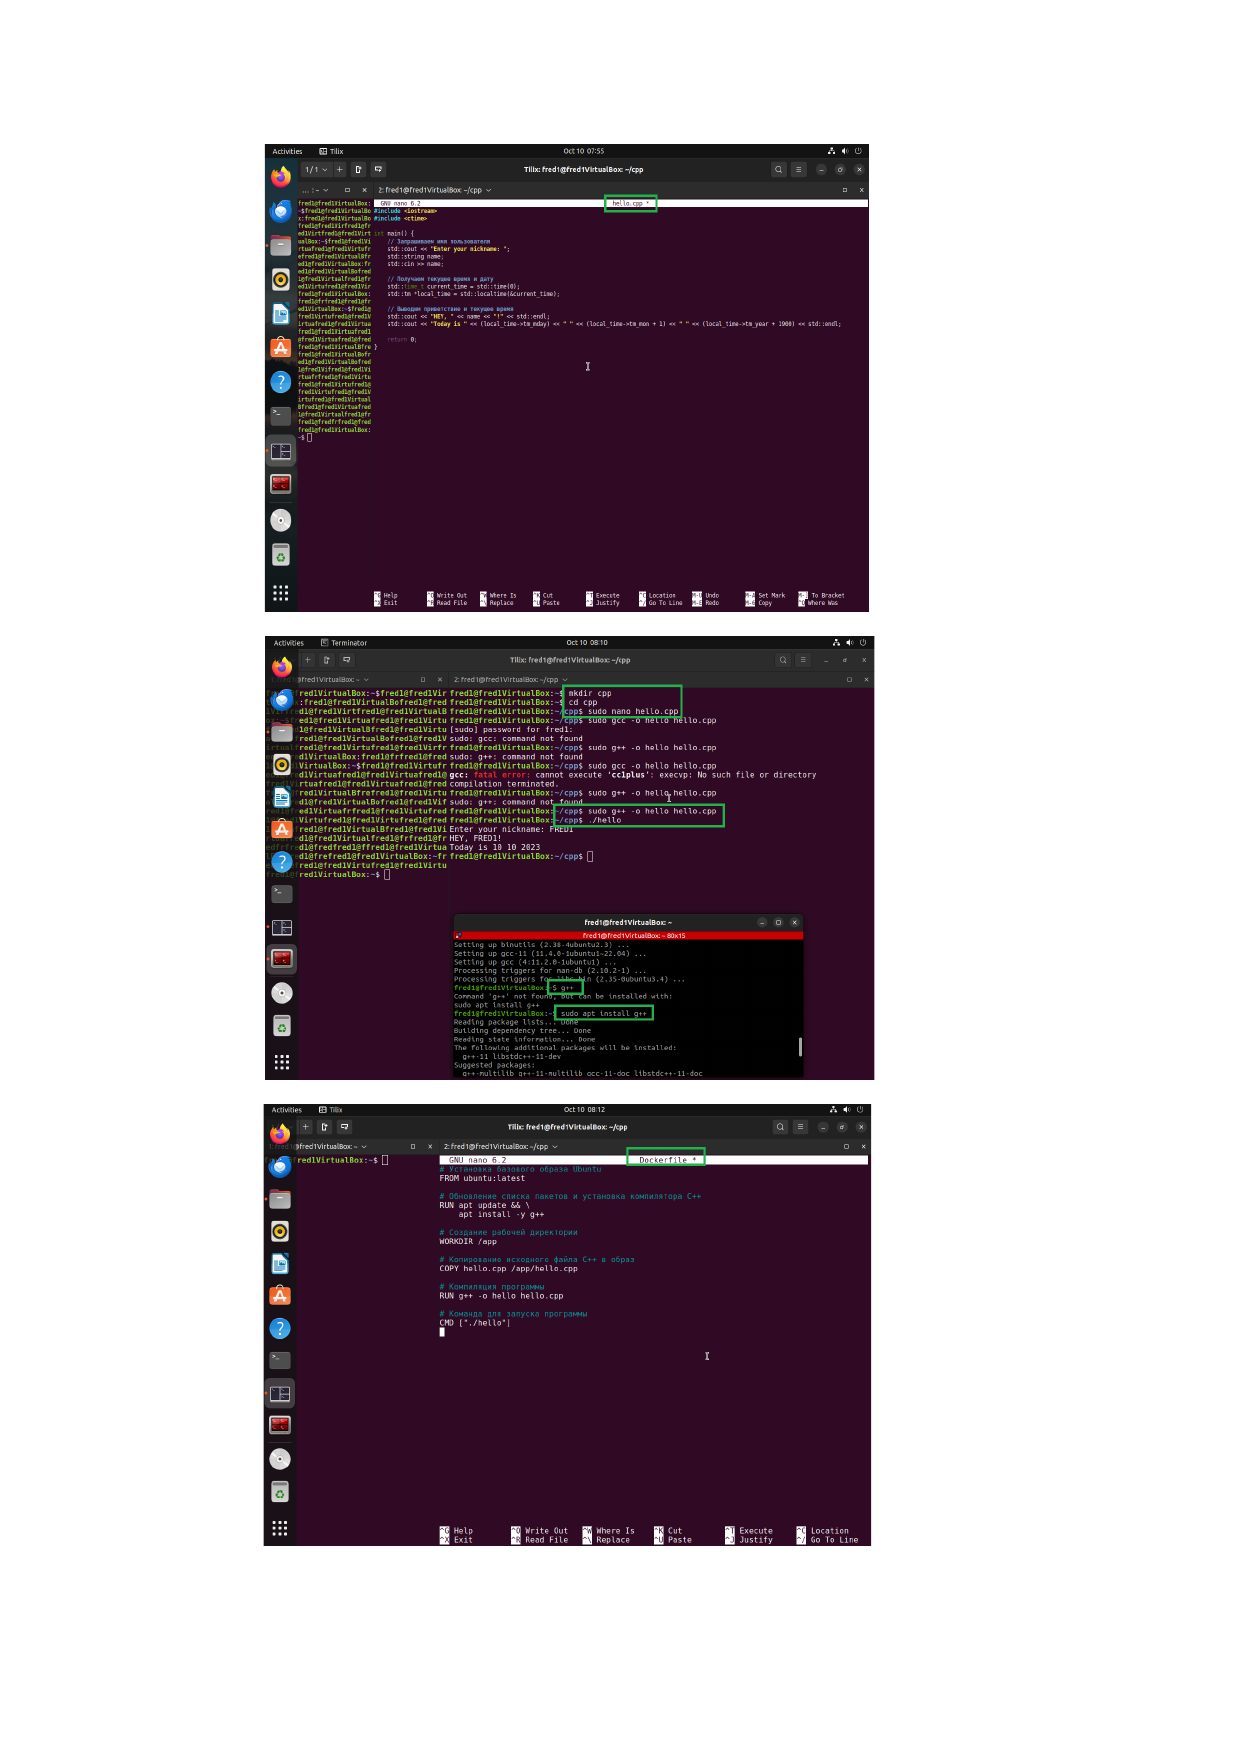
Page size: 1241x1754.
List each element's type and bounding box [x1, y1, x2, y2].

picture [265, 636, 875, 1080]
picture [263, 1104, 872, 1546]
picture [264, 144, 869, 612]
